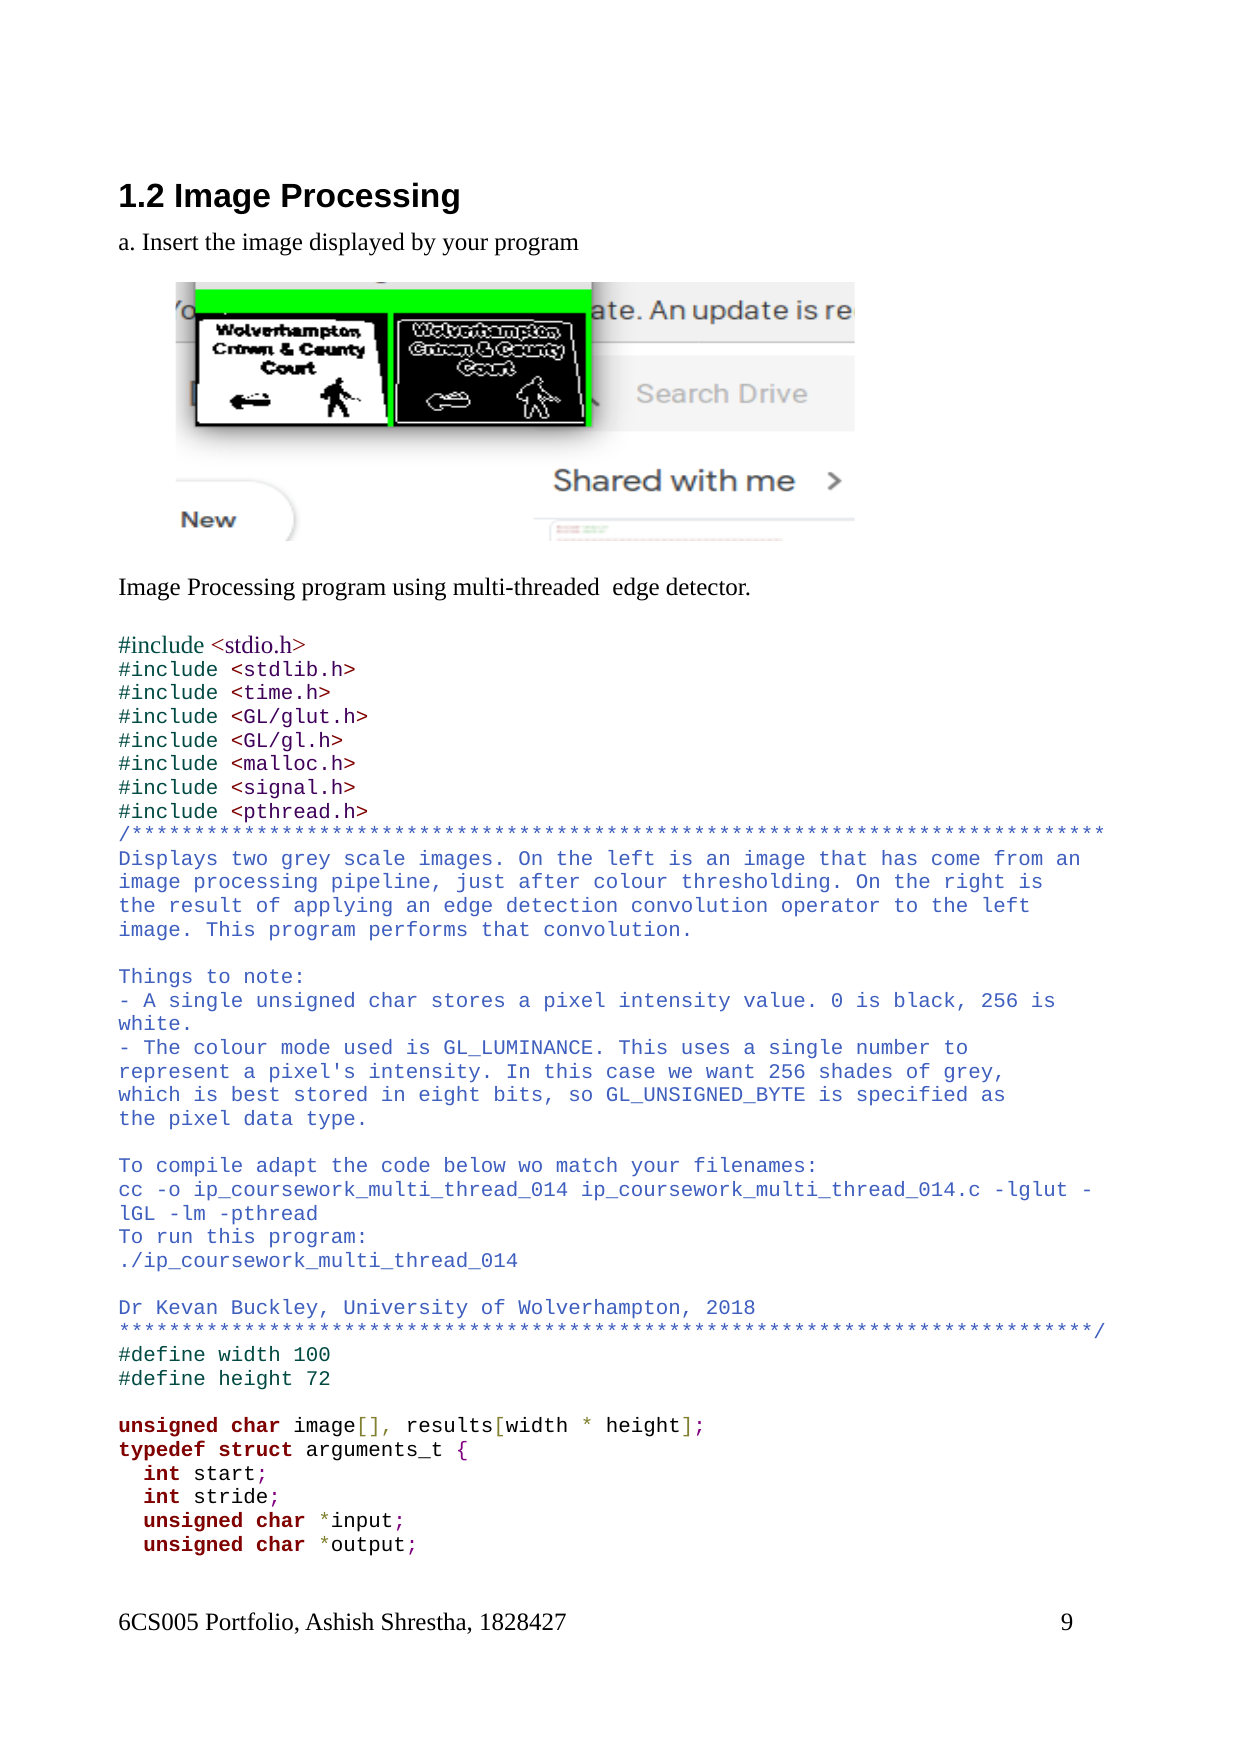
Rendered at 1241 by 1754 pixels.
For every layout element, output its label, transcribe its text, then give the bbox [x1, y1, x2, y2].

text #include <pthread.h> [118, 801, 1122, 824]
text Dr Kevan Buckley, University of Wolverhampton, 2018 [118, 1297, 1122, 1321]
text the result of applying an edge detection convolution operator to the left [118, 895, 1122, 919]
subtitle 1.2 Image Processing [118, 176, 1122, 215]
text white. [118, 1013, 1122, 1037]
text the pixel data type. [118, 1108, 1122, 1132]
text To run this program: [118, 1226, 1122, 1250]
text image. This program performs that convolution. [118, 919, 1122, 942]
text Displays two grey scale images. On the left is an image that has come from an [118, 848, 1122, 872]
text ******************************************************************************/ [118, 1321, 1122, 1344]
text a. Insert the image displayed by your program [118, 227, 1122, 256]
text #include <stdio.h> [118, 630, 1122, 659]
text #include <GL/glut.h> [118, 706, 1122, 730]
text int stride; [118, 1486, 1122, 1510]
text #include <malloc.h> [118, 753, 1122, 777]
text #include <signal.h> [118, 777, 1122, 801]
text typedef struct arguments_t { [118, 1439, 1122, 1463]
text Image Processing program using multi-threaded edge detector. [118, 572, 1122, 601]
text image processing pipeline, just after colour thresholding. On the right is [118, 872, 1122, 895]
text unsigned char *input; [118, 1510, 1122, 1534]
text To compile adapt the code below wo match your filenames: [118, 1155, 1122, 1179]
text Things to note: [118, 966, 1122, 990]
text int start; [118, 1463, 1122, 1486]
text represent a pixel's intensity. In this case we want 256 shades of grey, [118, 1061, 1122, 1084]
text unsigned char image[], results[width * height]; [118, 1415, 1122, 1439]
text #include <stdlib.h> [118, 659, 1122, 682]
text unsigned char *output; [118, 1534, 1122, 1557]
text cc -o ip_coursework_multi_thread_014 ip_coursework_multi_thread_014.c -lglut -lGL -lm -pthread [118, 1179, 1122, 1226]
text /****************************************************************************** [118, 824, 1122, 848]
text #define width 100 [118, 1344, 1122, 1368]
text - The colour mode used is GL_LUMINANCE. This uses a single number to [118, 1037, 1122, 1061]
text #define height 72 [118, 1368, 1122, 1392]
picture [175, 282, 270, 541]
text #include <time.h> [118, 682, 1122, 706]
text ./ip_coursework_multi_thread_014 [118, 1250, 1122, 1273]
text - A single unsigned char stores a pixel intensity value. 0 is black, 256 is [118, 990, 1122, 1013]
text which is best stored in eight bits, so GL_UNSIGNED_BYTE is specified as [118, 1084, 1122, 1108]
text #include <GL/gl.h> [118, 730, 1122, 753]
